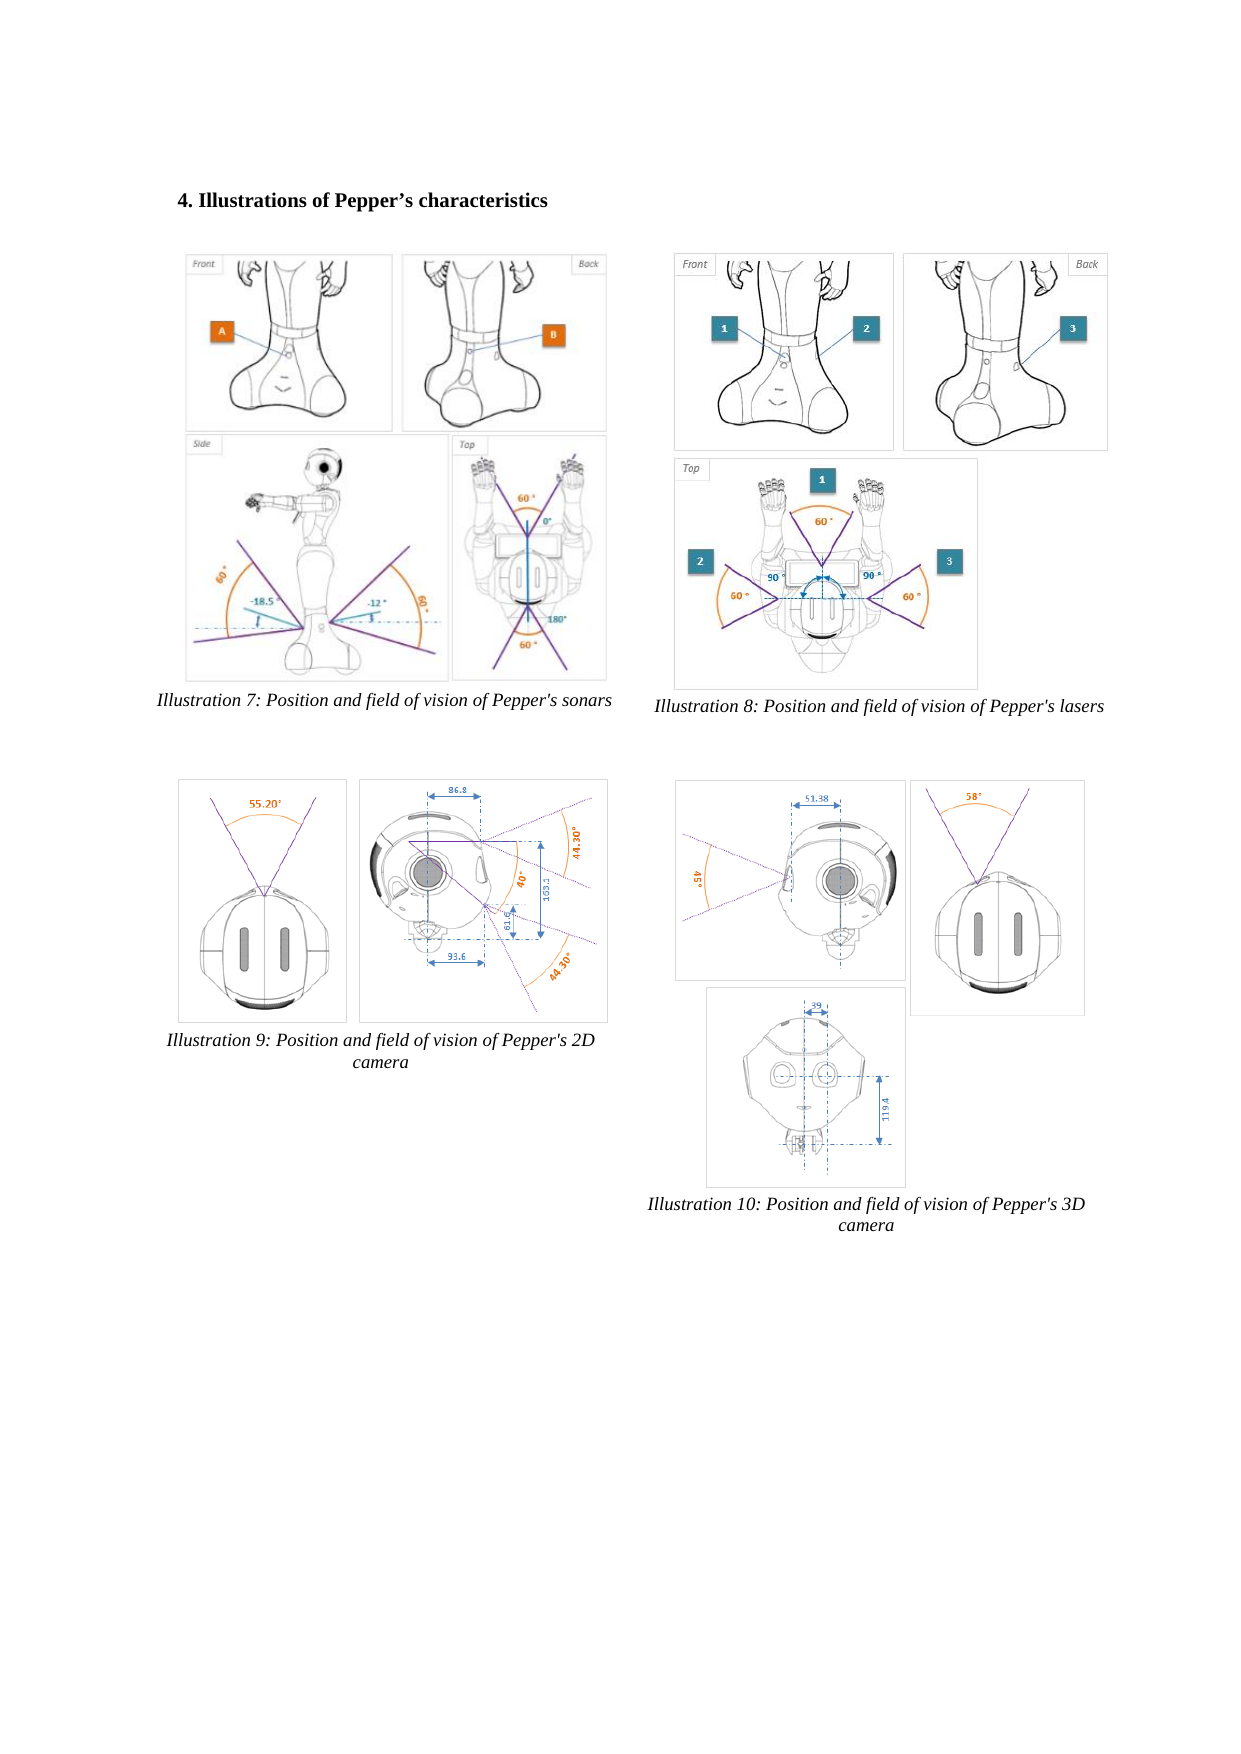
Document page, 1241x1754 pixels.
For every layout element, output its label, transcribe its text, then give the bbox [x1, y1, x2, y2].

picture [670, 775, 1087, 1189]
text Illustration 9: Position and field of vision of Pepper's 2D camera [140, 776, 621, 1072]
picture [175, 775, 610, 1025]
text Illustration 7: Position and field of vision of Pepper's sonars [138, 251, 631, 710]
subtitle 4. Illustrations of Pepper’s characteristics [177, 188, 1063, 213]
text Illustration 8: Position and field of vision of Pepper's lasers [631, 251, 1127, 717]
picture [672, 251, 1110, 691]
picture [184, 251, 609, 685]
text Illustration 10: Position and field of vision of Pepper's 3D camera [621, 776, 1111, 1236]
